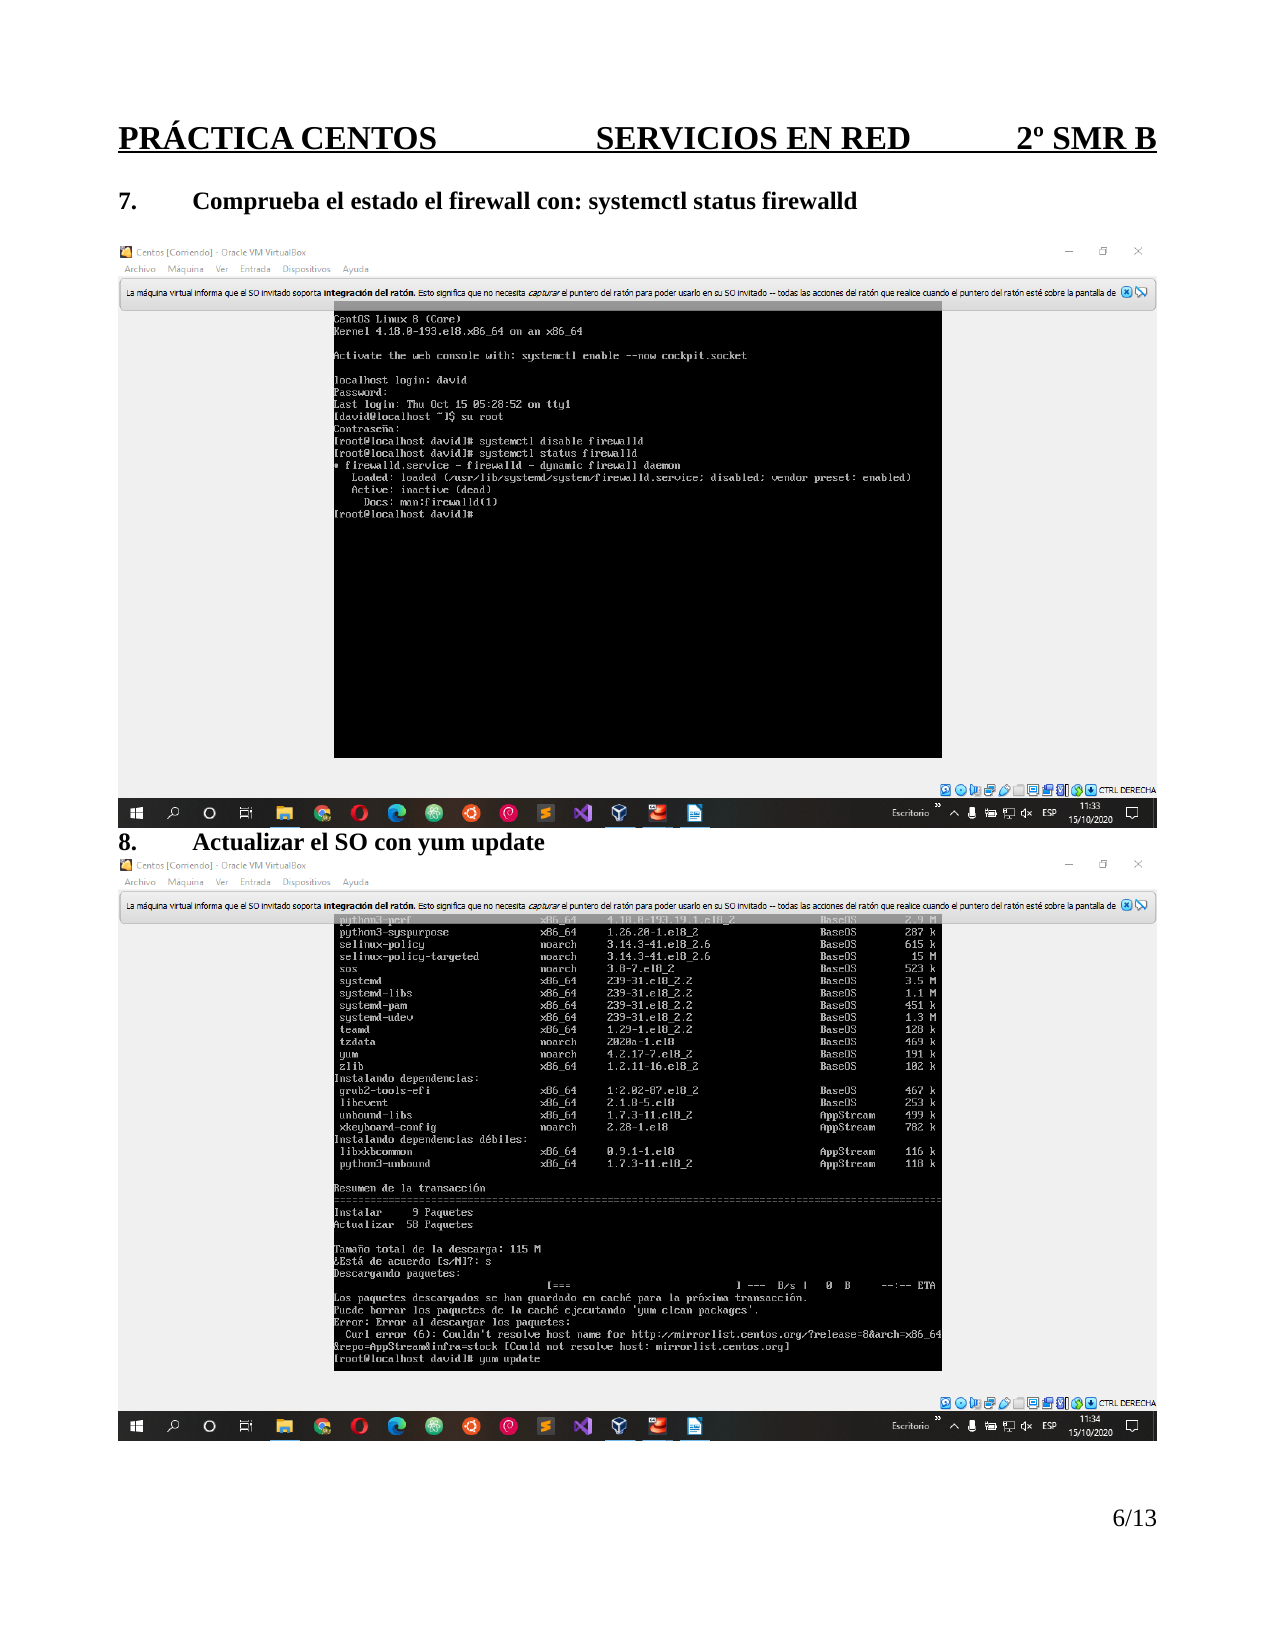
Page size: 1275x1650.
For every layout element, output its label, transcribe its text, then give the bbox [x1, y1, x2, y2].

text 7. Comprueba el estado el firewall con: systemctl status firewalld [118, 186, 1157, 215]
picture [118, 856, 1157, 1441]
picture [118, 243, 1157, 828]
text 8. Actualizar el SO con yum update [118, 828, 1157, 856]
